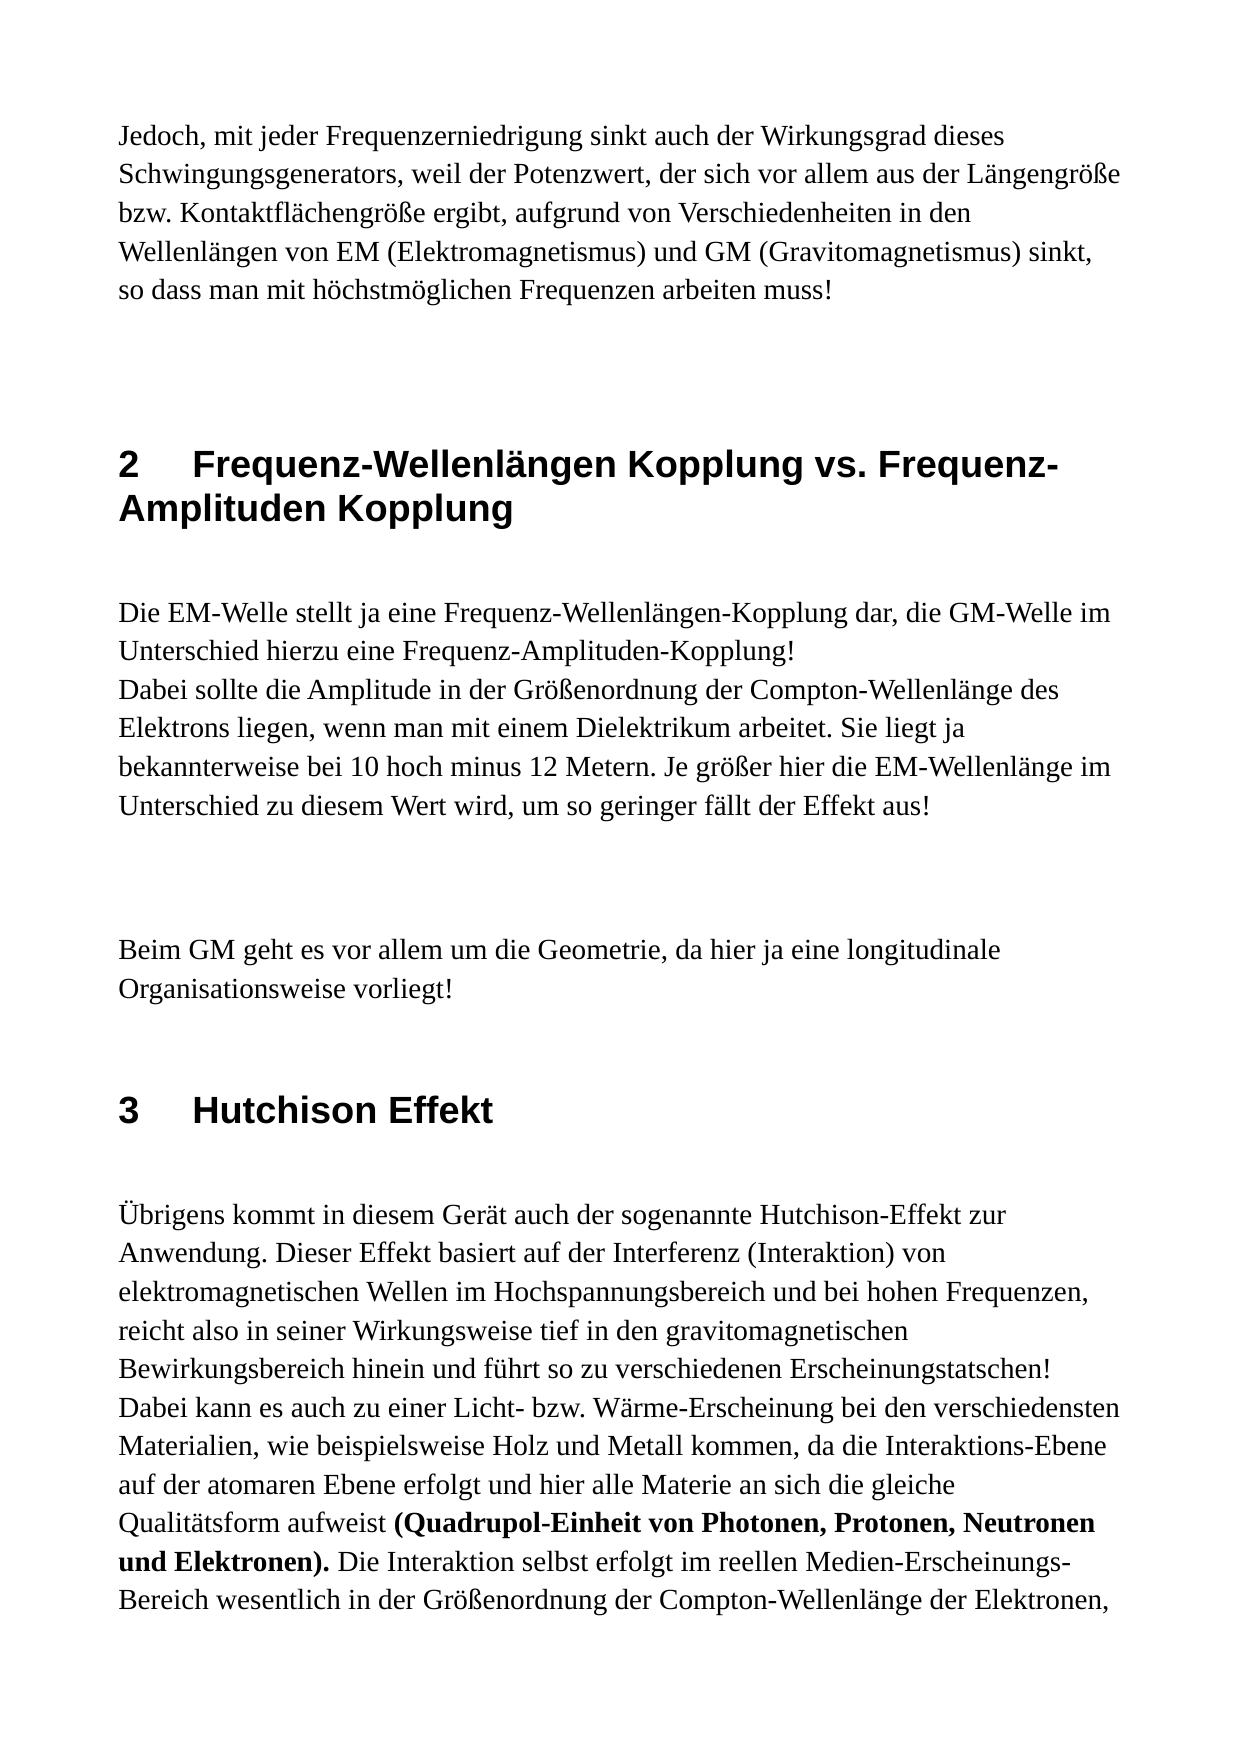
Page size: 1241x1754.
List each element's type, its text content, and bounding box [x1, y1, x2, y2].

subtitle Hutchison Effekt [118, 1088, 1122, 1131]
subtitle Frequenz-Wellenlängen Kopplung vs. Frequenz-Amplituden Kopplung [118, 442, 1122, 529]
text Beim GM geht es vor allem um die Geometrie, da hier ja eine longitudinale Organisationsweise vorliegt! [118, 932, 1122, 1043]
text Übrigens kommt in diesem Gerät auch der sogenannte Hutchison-Effekt zur Anwendung. Dieser Effekt basiert auf der Interferenz (Interaktion) von elektromagnetischen Wellen im Hochspannungsbereich und bei hohen Frequenzen, reicht also in seiner Wirkungsweise tief in den gravitomagnetischen Bewirkungsbereich hinein und führt so zu verschiedenen Erscheinungstatschen! Dabei kann es auch zu einer Licht- bzw. Wärme-Erscheinung bei den verschiedensten Materialien, wie beispielsweise Holz und Metall kommen, da die Interaktions-Ebene auf der atomaren Ebene erfolgt und hier alle Materie an sich die gleiche Qualitätsform aufweist (Quadrupol-Einheit von Photonen, Protonen, Neutronen und Elektronen). Die Interaktion selbst erfolgt im reellen Medien-Erscheinungs-Bereich wesentlich in der Größenordnung der Compton-Wellenlänge der Elektronen, [118, 1197, 1122, 1616]
text Die EM-Welle stellt ja eine Frequenz-Wellenlängen-Kopplung dar, die GM-Welle im Unterschied hierzu eine Frequenz-Amplituden-Kopplung! Dabei sollte die Amplitude in der Größenordnung der Compton-Wellenlänge des Elektrons liegen, wenn man mit einem Dielektrikum arbeitet. Sie liegt ja bekannterweise bei 10 hoch minus 12 Metern. Je größer hier die EM-Wellenlänge im Unterschied zu diesem Wert wird, um so geringer fällt der Effekt aus! [118, 595, 1122, 860]
text Jedoch, mit jeder Frequenzerniedrigung sinkt auch der Wirkungsgrad dieses Schwingungsgenerators, weil der Potenzwert, der sich vor allem aus der Längengröße bzw. Kontaktflächengröße ergibt, aufgrund von Verschiedenheiten in den Wellenlängen von EM (Elektromagnetismus) und GM (Gravitomagnetismus) sinkt, so dass man mit höchstmöglichen Frequenzen arbeiten muss! [118, 118, 1122, 344]
